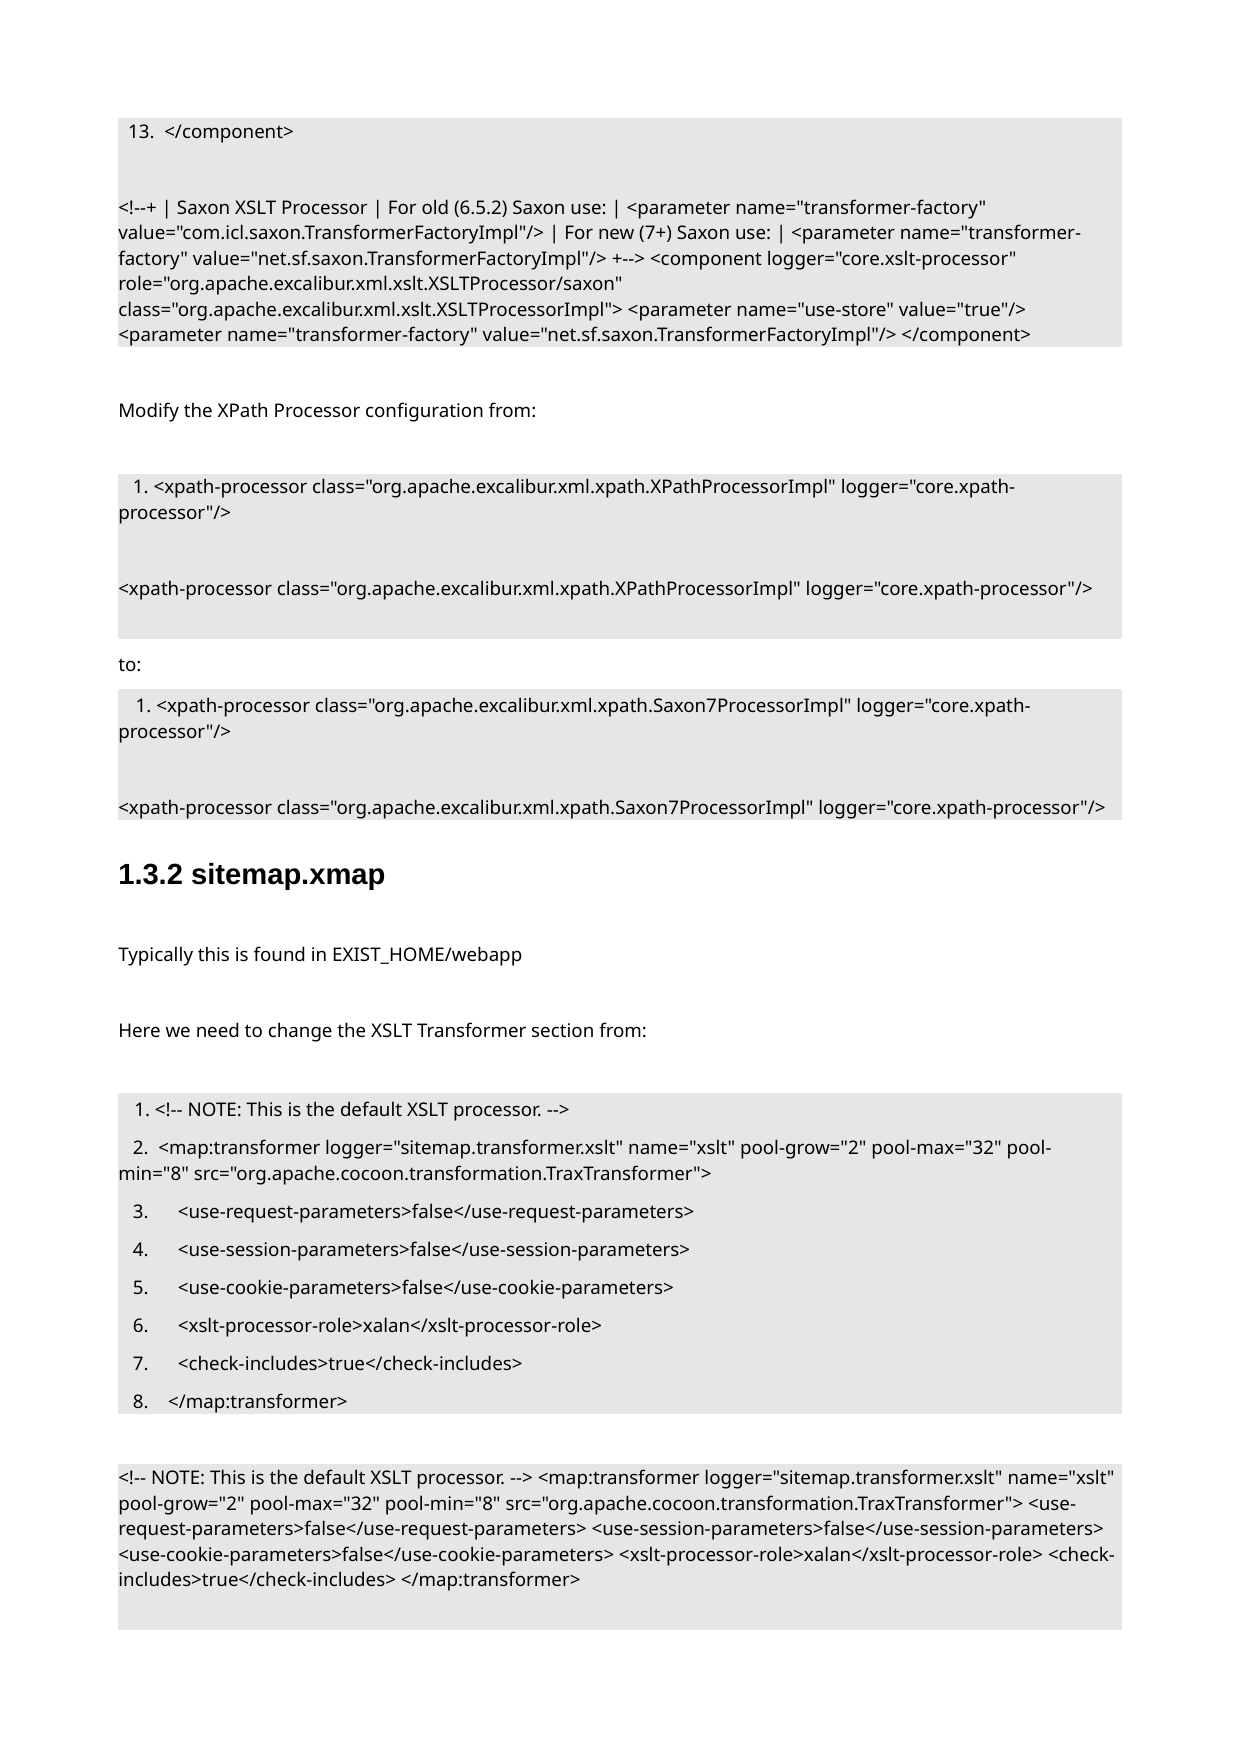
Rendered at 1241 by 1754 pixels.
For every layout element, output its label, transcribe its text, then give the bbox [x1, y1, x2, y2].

text 2. <map:transformer logger="sitemap.transformer.xslt" name="xslt" pool-grow="2" pool-max="32" pool-min="8" src="org.apache.cocoon.transformation.TraxTransformer"> [118, 1135, 1122, 1186]
text 13. </component> [118, 118, 1122, 144]
text 8. </map:transformer> [118, 1388, 1122, 1414]
text <xpath-processor class="org.apache.excalibur.xml.xpath.XPathProcessorImpl" logger="core.xpath-processor"/> [118, 575, 1122, 601]
text 4. <use-session-parameters>false</use-session-parameters> [118, 1236, 1122, 1262]
text <!-- NOTE: This is the default XSLT processor. --> <map:transformer logger="sitemap.transformer.xslt" name="xslt" pool-grow="2" pool-max="32" pool-min="8" src="org.apache.cocoon.transformation.TraxTransformer"> <use-request-parameters>false</use-request-parameters> <use-session-parameters>false</use-session-parameters> <use-cookie-parameters>false</use-cookie-parameters> <xslt-processor-role>xalan</xslt-processor-role> <check-includes>true</check-includes> </map:transformer> [118, 1464, 1122, 1592]
subtitle 1.3.2 sitemap.xmap [118, 857, 1122, 891]
text <!--+ | Saxon XSLT Processor | For old (6.5.2) Saxon use: | <parameter name="transformer-factory" value="com.icl.saxon.TransformerFactoryImpl"/> | For new (7+) Saxon use: | <parameter name="transformer-factory" value="net.sf.saxon.TransformerFactoryImpl"/> +--> <component logger="core.xslt-processor" role="org.apache.excalibur.xml.xslt.XSLTProcessor/saxon" class="org.apache.excalibur.xml.xslt.XSLTProcessorImpl"> <parameter name="use-store" value="true"/> <parameter name="transformer-factory" value="net.sf.saxon.TransformerFactoryImpl"/> </component> [118, 194, 1122, 347]
text 1. <!-- NOTE: This is the default XSLT processor. --> [118, 1093, 1122, 1122]
text to: [118, 651, 1122, 677]
text <xpath-processor class="org.apache.excalibur.xml.xpath.Saxon7ProcessorImpl" logger="core.xpath-processor"/> [118, 794, 1122, 820]
text 3. <use-request-parameters>false</use-request-parameters> [118, 1198, 1122, 1224]
text 7. <check-includes>true</check-includes> [118, 1350, 1122, 1376]
text Typically this is found in EXIST_HOME/webapp [118, 941, 1122, 967]
text Here we need to change the XSLT Transformer section from: [118, 1017, 1122, 1043]
text 6. <xslt-processor-role>xalan</xslt-processor-role> [118, 1312, 1122, 1338]
text 1. <xpath-processor class="org.apache.excalibur.xml.xpath.Saxon7ProcessorImpl" logger="core.xpath-processor"/> [118, 689, 1122, 744]
text 5. <use-cookie-parameters>false</use-cookie-parameters> [118, 1274, 1122, 1300]
text Modify the XPath Processor configuration from: [118, 398, 1122, 423]
text 1. <xpath-processor class="org.apache.excalibur.xml.xpath.XPathProcessorImpl" logger="core.xpath-processor"/> [118, 474, 1122, 525]
